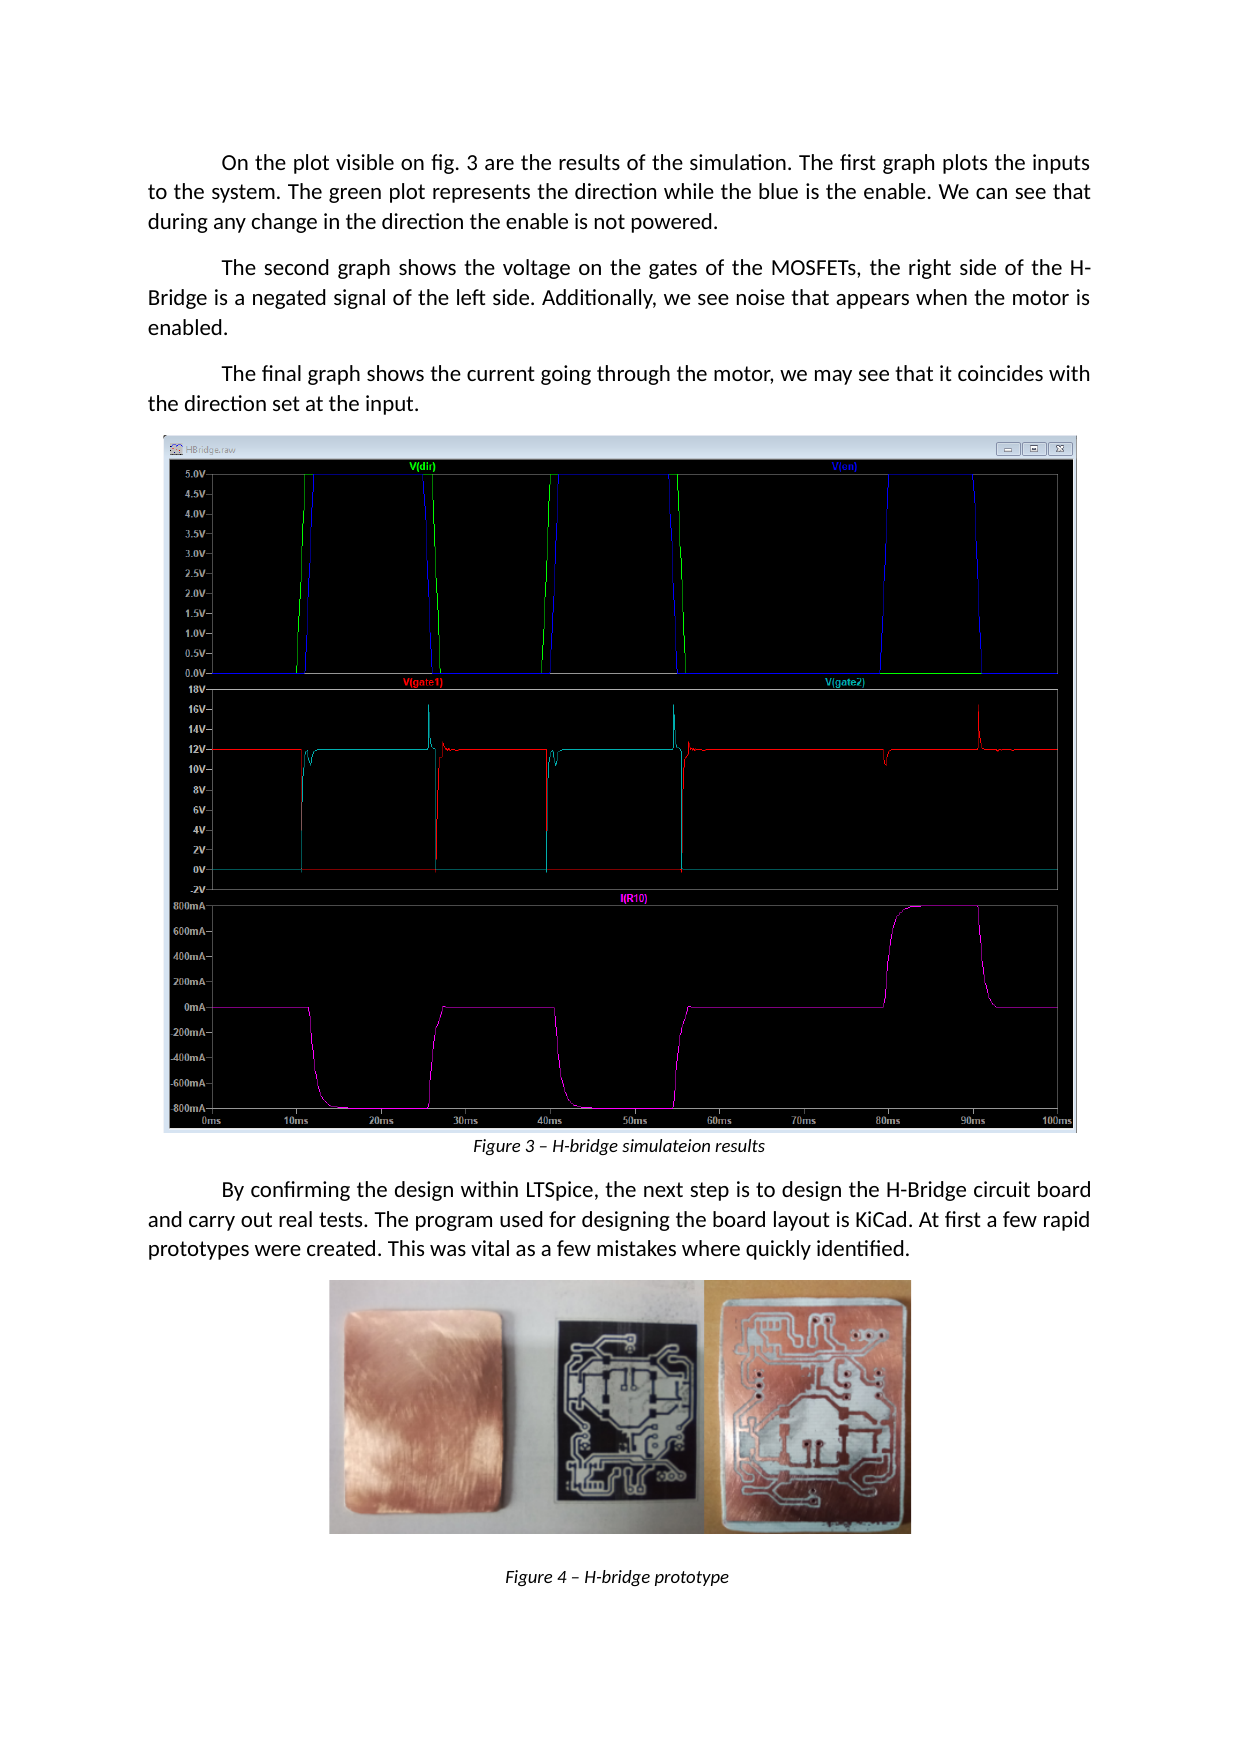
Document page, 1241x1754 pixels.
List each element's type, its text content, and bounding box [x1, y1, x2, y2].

text The second graph shows the voltage on the gates of the MOSFETs, the right side of the H-Bridge is a negated signal of the left side. Additionally, we see noise that appears when the motor is enabled. [148, 253, 1093, 341]
text Figure 4 – H-bridge prototype [148, 1565, 1093, 1588]
text Figure 3 – H-bridge simulateion results [148, 435, 1093, 1157]
picture [329, 1280, 912, 1534]
text The final graph shows the current going through the motor, we may see that it coincides with the direction set at the input. [148, 359, 1093, 417]
text On the plot visible on fig. 3 are the results of the simulation. The first graph plots the inputs to the system. The green plot represents the direction while the blue is the enable. We can see that during any change in the direction the enable is not powered. [148, 148, 1093, 235]
picture [163, 435, 1077, 1133]
text By confirming the design within LTSpice, the next step is to design the H-Bridge circuit board and carry out real tests. The program used for designing the board layout is KiCad. At first a few rapid prototypes were created. This was vital as a few mistakes where quickly identified. [148, 1175, 1093, 1262]
